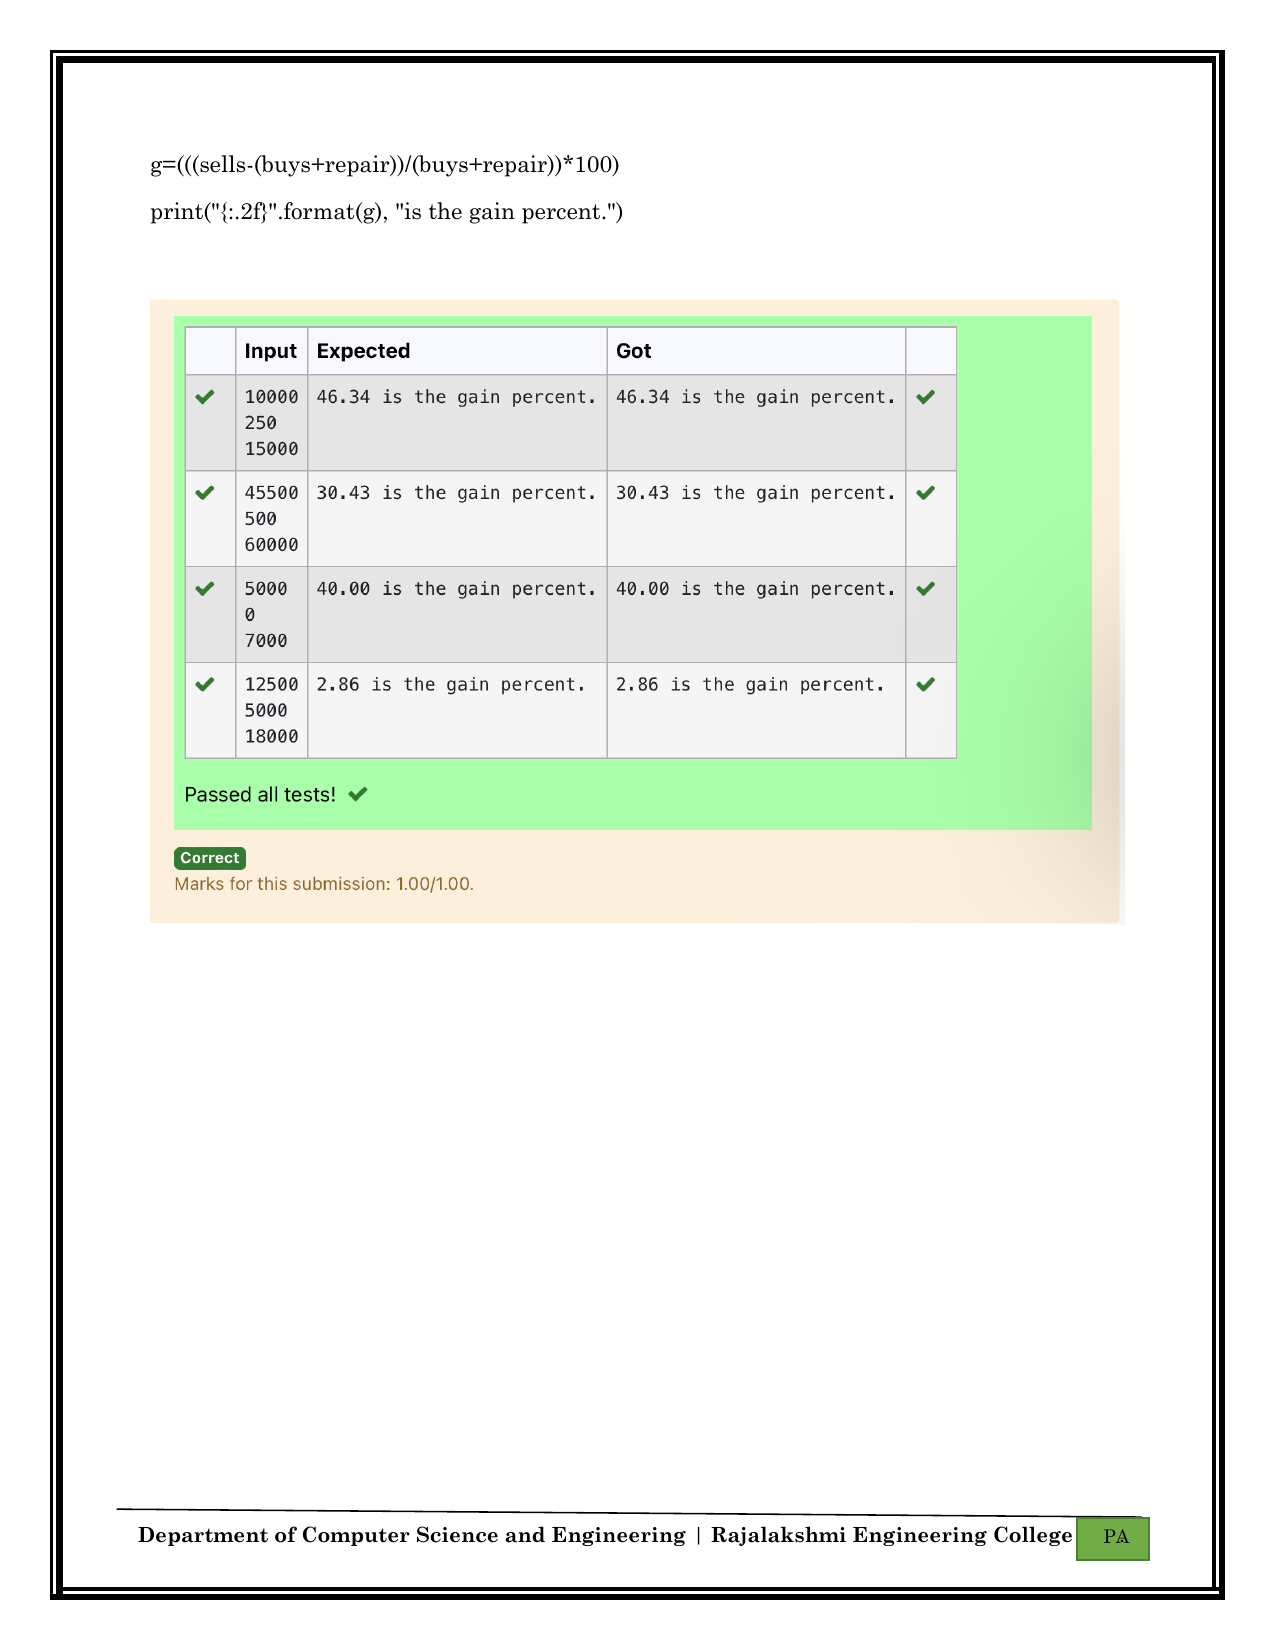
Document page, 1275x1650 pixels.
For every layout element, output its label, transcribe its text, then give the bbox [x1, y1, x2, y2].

text g=(((sells-(buys+repair))/(buys+repair))*100) [150, 150, 1125, 178]
picture [150, 289, 1125, 925]
text print("{:.2f}".format(g), "is the gain percent.") [150, 196, 1125, 224]
